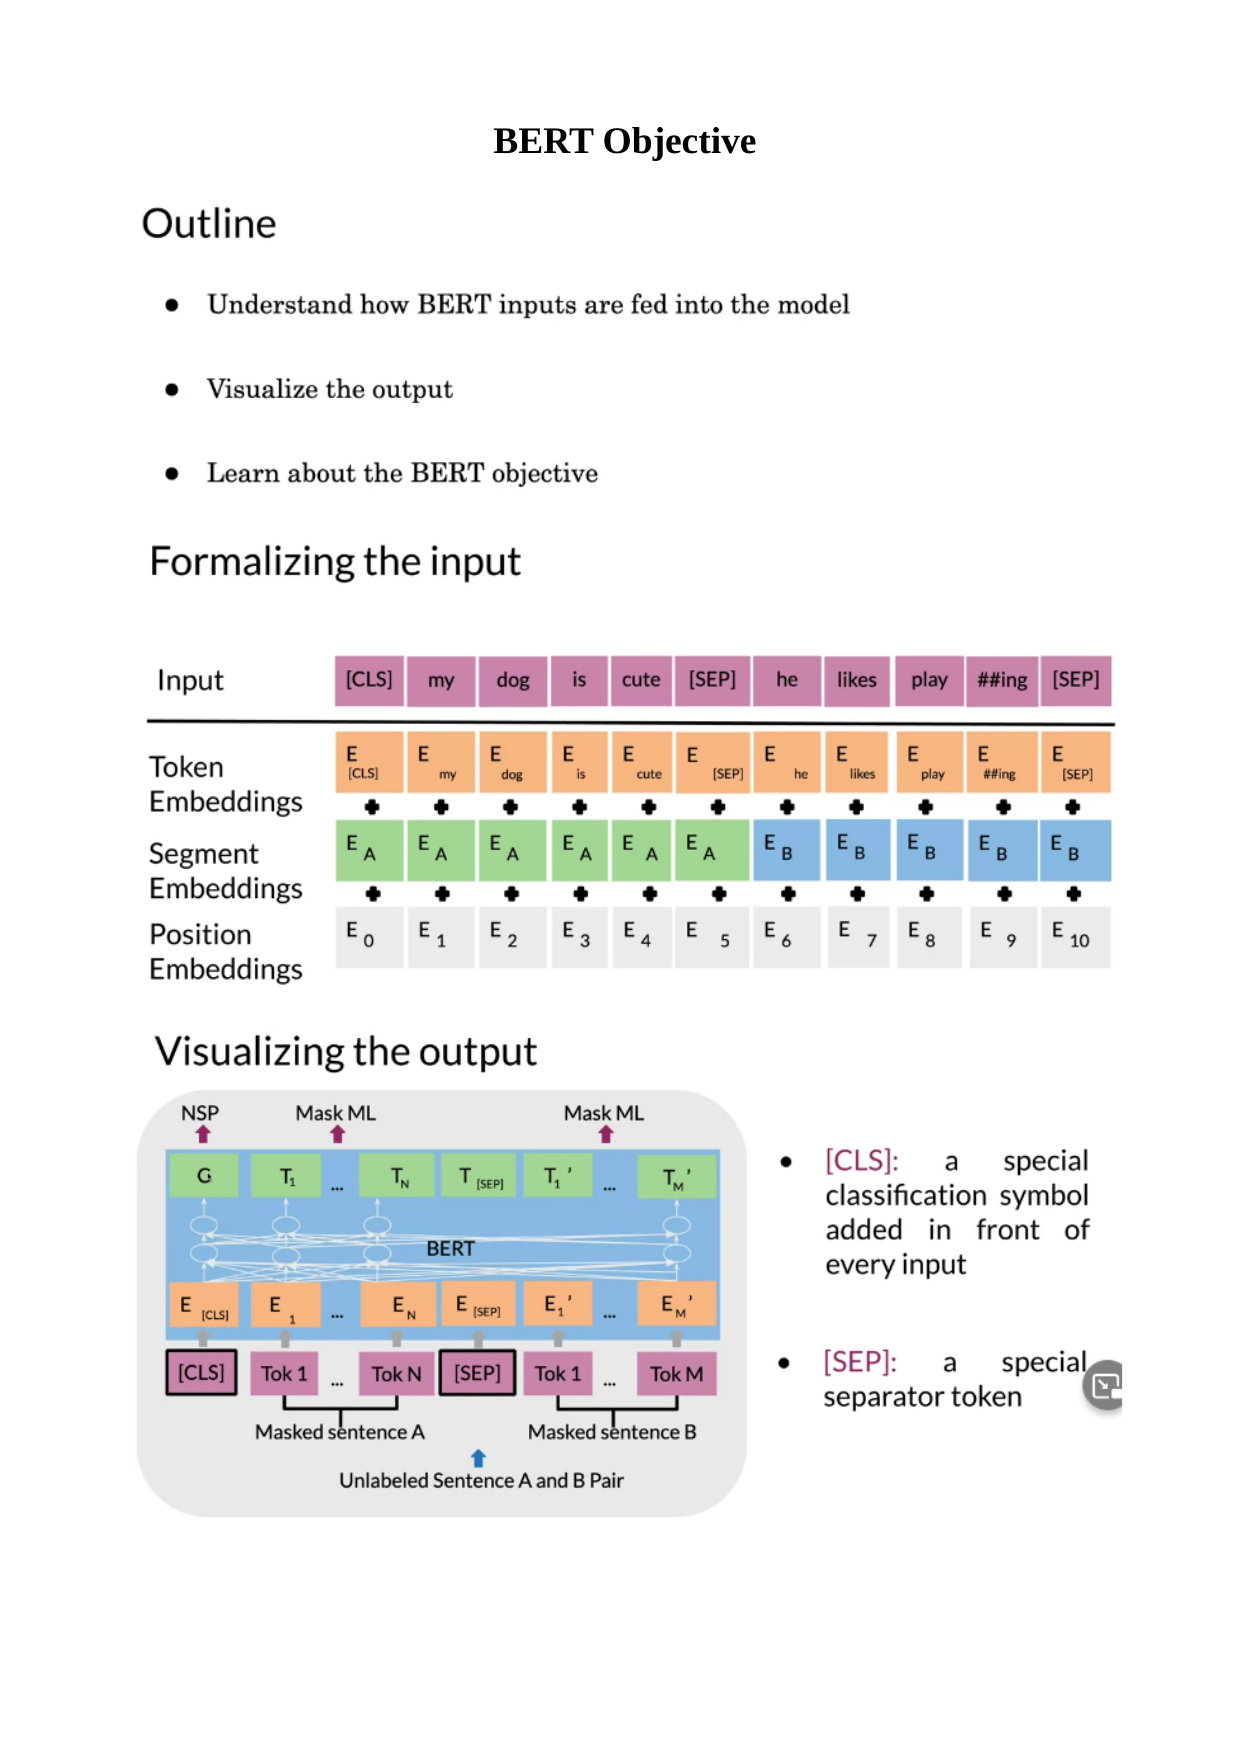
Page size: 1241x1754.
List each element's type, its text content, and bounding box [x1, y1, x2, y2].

picture [118, 1023, 1123, 1536]
picture [118, 533, 1123, 995]
subtitle BERT Objective [118, 118, 1122, 161]
picture [118, 202, 1123, 505]
